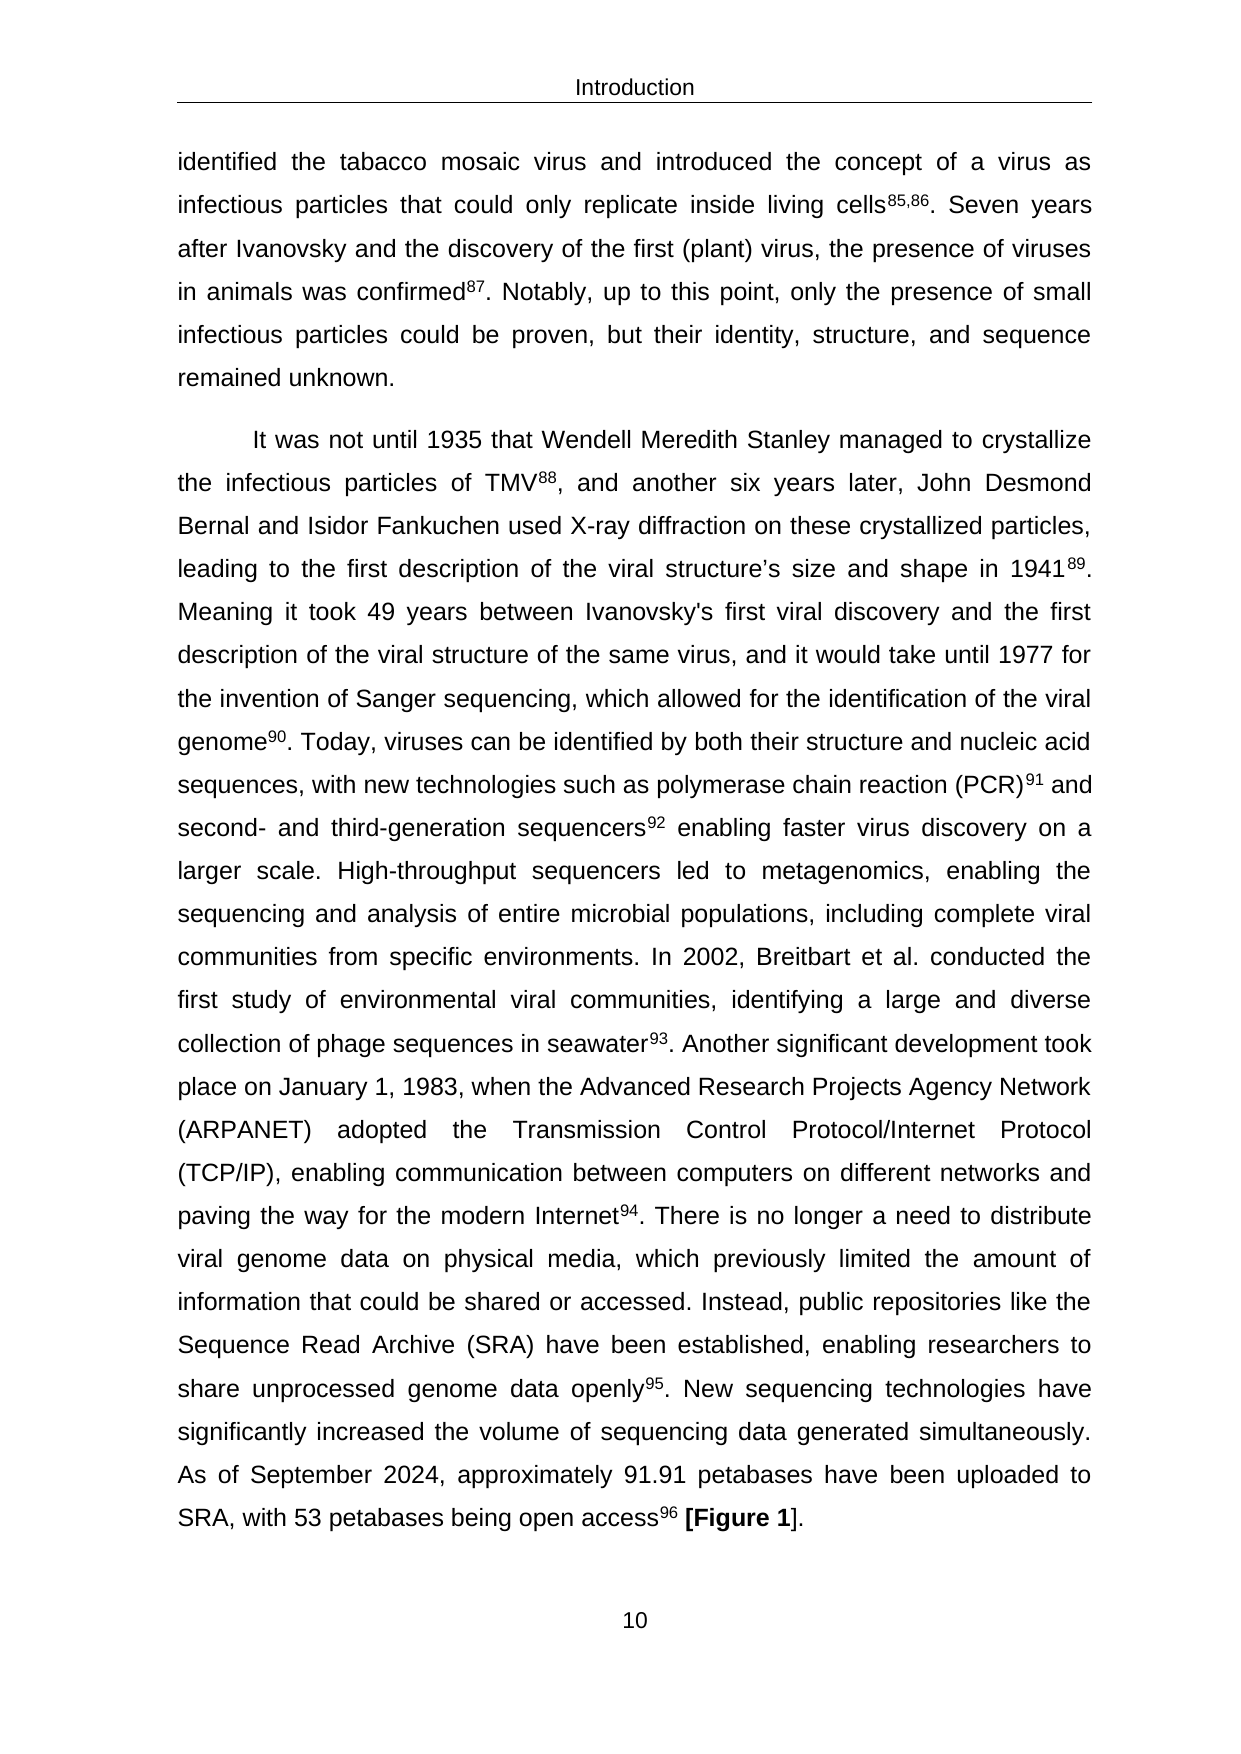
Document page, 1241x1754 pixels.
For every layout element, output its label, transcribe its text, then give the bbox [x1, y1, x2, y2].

text identified the tabacco mosaic virus and introduced the concept of a virus as infectious particles that could only replicate inside living cells85,86. Seven years after Ivanovsky and the discovery of the first (plant) virus, the presence of viruses in animals was confirmed87. Notably, up to this point, only the presence of small infectious particles could be proven, but their identity, structure, and sequence remained unknown. [177, 147, 1092, 392]
text It was not until 1935 that Wendell Meredith Stanley managed to crystallize the infectious particles of TMV88, and another six years later, John Desmond Bernal and Isidor Fankuchen used X-ray diffraction on these crystallized particles, leading to the first description of the viral structure’s size and shape in 194189. Meaning it took 49 years between Ivanovsky's first viral discovery and the first description of the viral structure of the same virus, and it would take until 1977 for the invention of Sanger sequencing, which allowed for the identification of the viral genome90. Today, viruses can be identified by both their structure and nucleic acid sequences, with new technologies such as polymerase chain reaction (PCR)91 and second- and third-generation sequencers92 enabling faster virus discovery on a larger scale. High-throughput sequencers led to metagenomics, enabling the sequencing and analysis of entire microbial populations, including complete viral communities from specific environments. In 2002, Breitbart et al. conducted the first study of environmental viral communities, identifying a large and diverse collection of phage sequences in seawater93. Another significant development took place on January 1, 1983, when the Advanced Research Projects Agency Network (ARPANET) adopted the Transmission Control Protocol/Internet Protocol (TCP/IP), enabling communication between computers on different networks and paving the way for the modern Internet94. There is no longer a need to distribute viral genome data on physical media, which previously limited the amount of information that could be shared or accessed. Instead, public repositories like the Sequence Read Archive (SRA) have been established, enabling researchers to share unprocessed genome data openly95. New sequencing technologies have significantly increased the volume of sequencing data generated simultaneously. As of September 2024, approximately 91.91 petabases have been uploaded to SRA, with 53 petabases being open access96 [Figure 1]. [177, 425, 1092, 1532]
